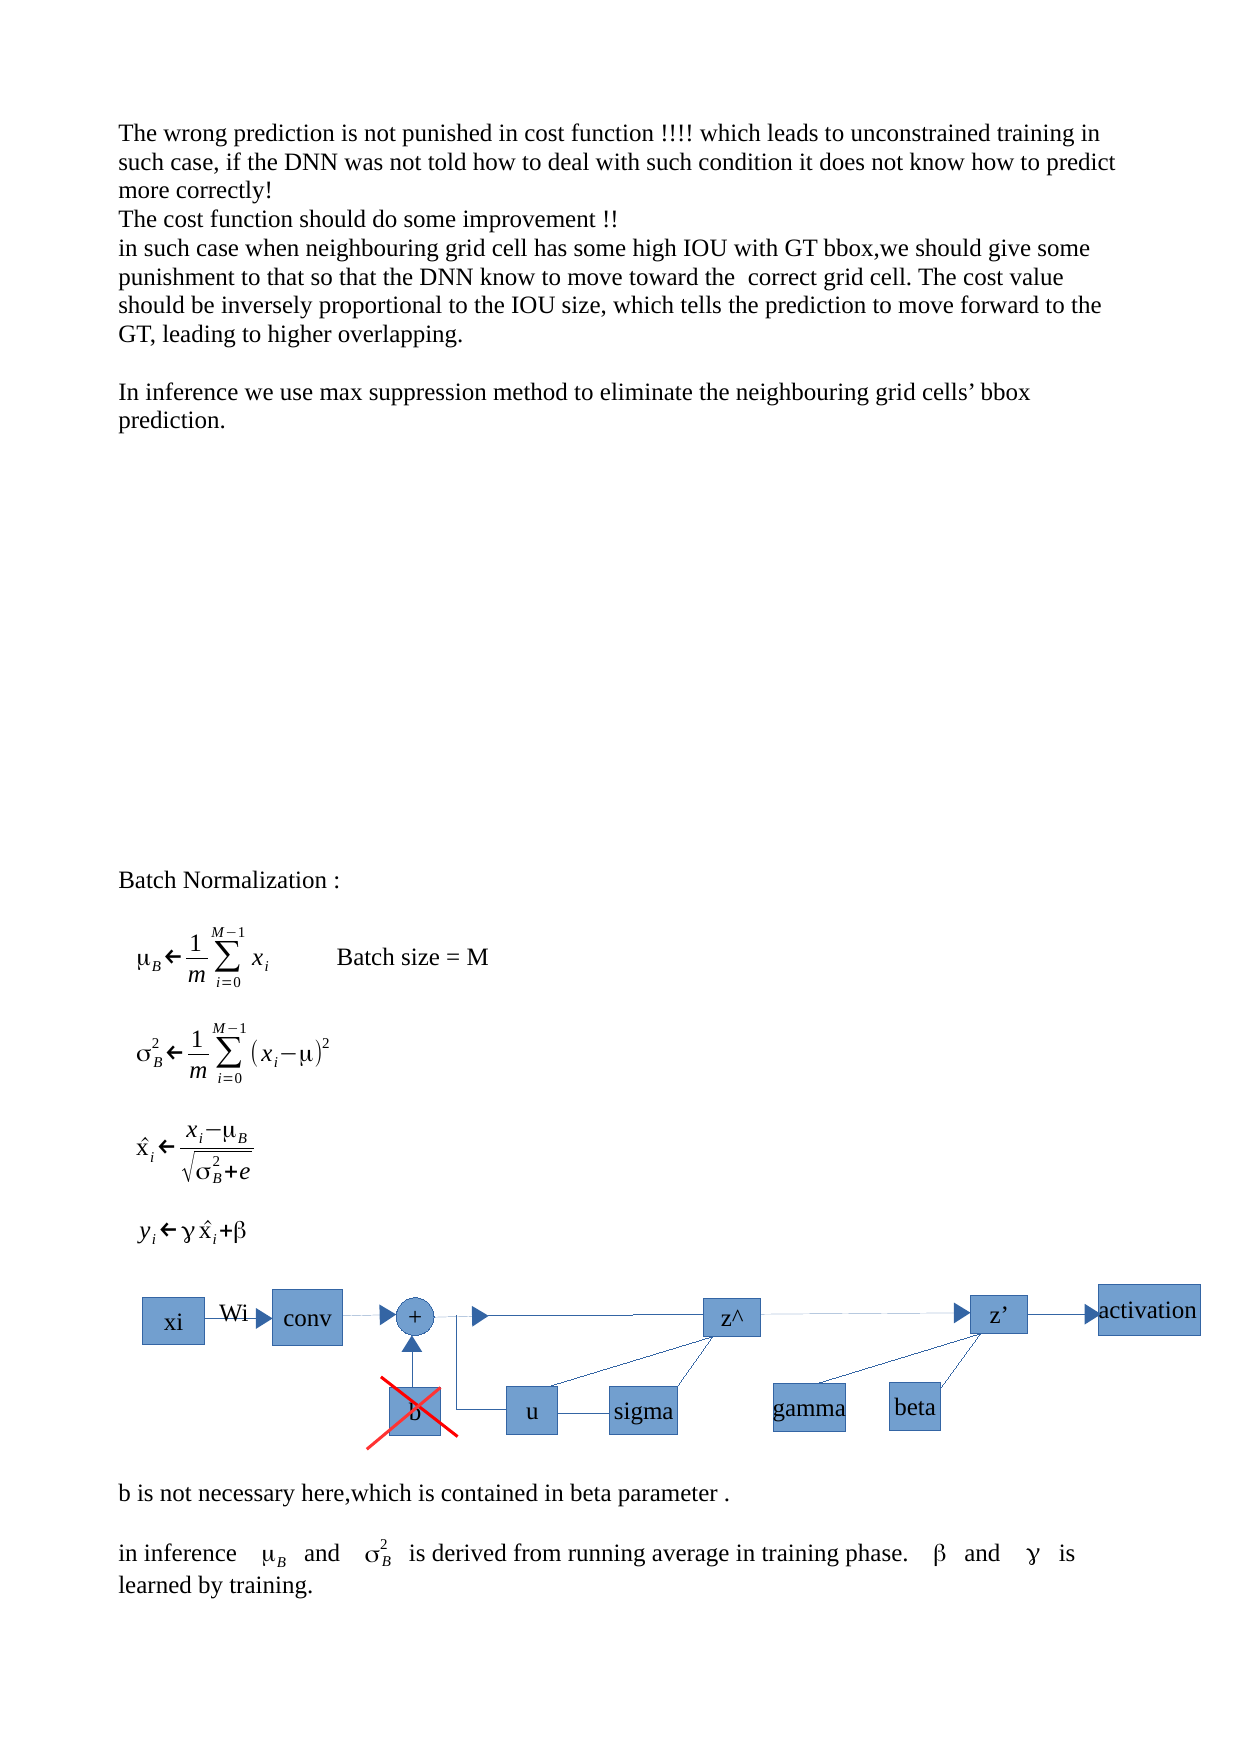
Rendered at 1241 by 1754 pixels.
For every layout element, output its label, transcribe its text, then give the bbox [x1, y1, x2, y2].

text in inference and is derived from running average in training phase. and is learned by training. [118, 1536, 1122, 1599]
text Batch Normalization : [118, 866, 1122, 894]
text in such case when neighbouring grid cell has some high IOU with GT bbox,we should give some punishment to that so that the DNN know to move toward the correct grid cell. The cost value should be inversely proportional to the IOU size, which tells the prediction to move forward to the GT, leading to higher overlapping. [118, 233, 1122, 348]
text Batch size = M [118, 923, 1122, 990]
text In inference we use max suppression method to eliminate the neighbouring grid cells’ bbox prediction. [118, 377, 1122, 434]
text b is not necessary here,which is contained in beta parameter . [118, 1478, 1122, 1507]
text The cost function should do some improvement !! [118, 204, 1122, 233]
text The wrong prediction is not punished in cost function !!!! which leads to unconstrained training in such case, if the DNN was not told how to deal with such condition it does not know how to predict more correctly! [118, 118, 1122, 204]
